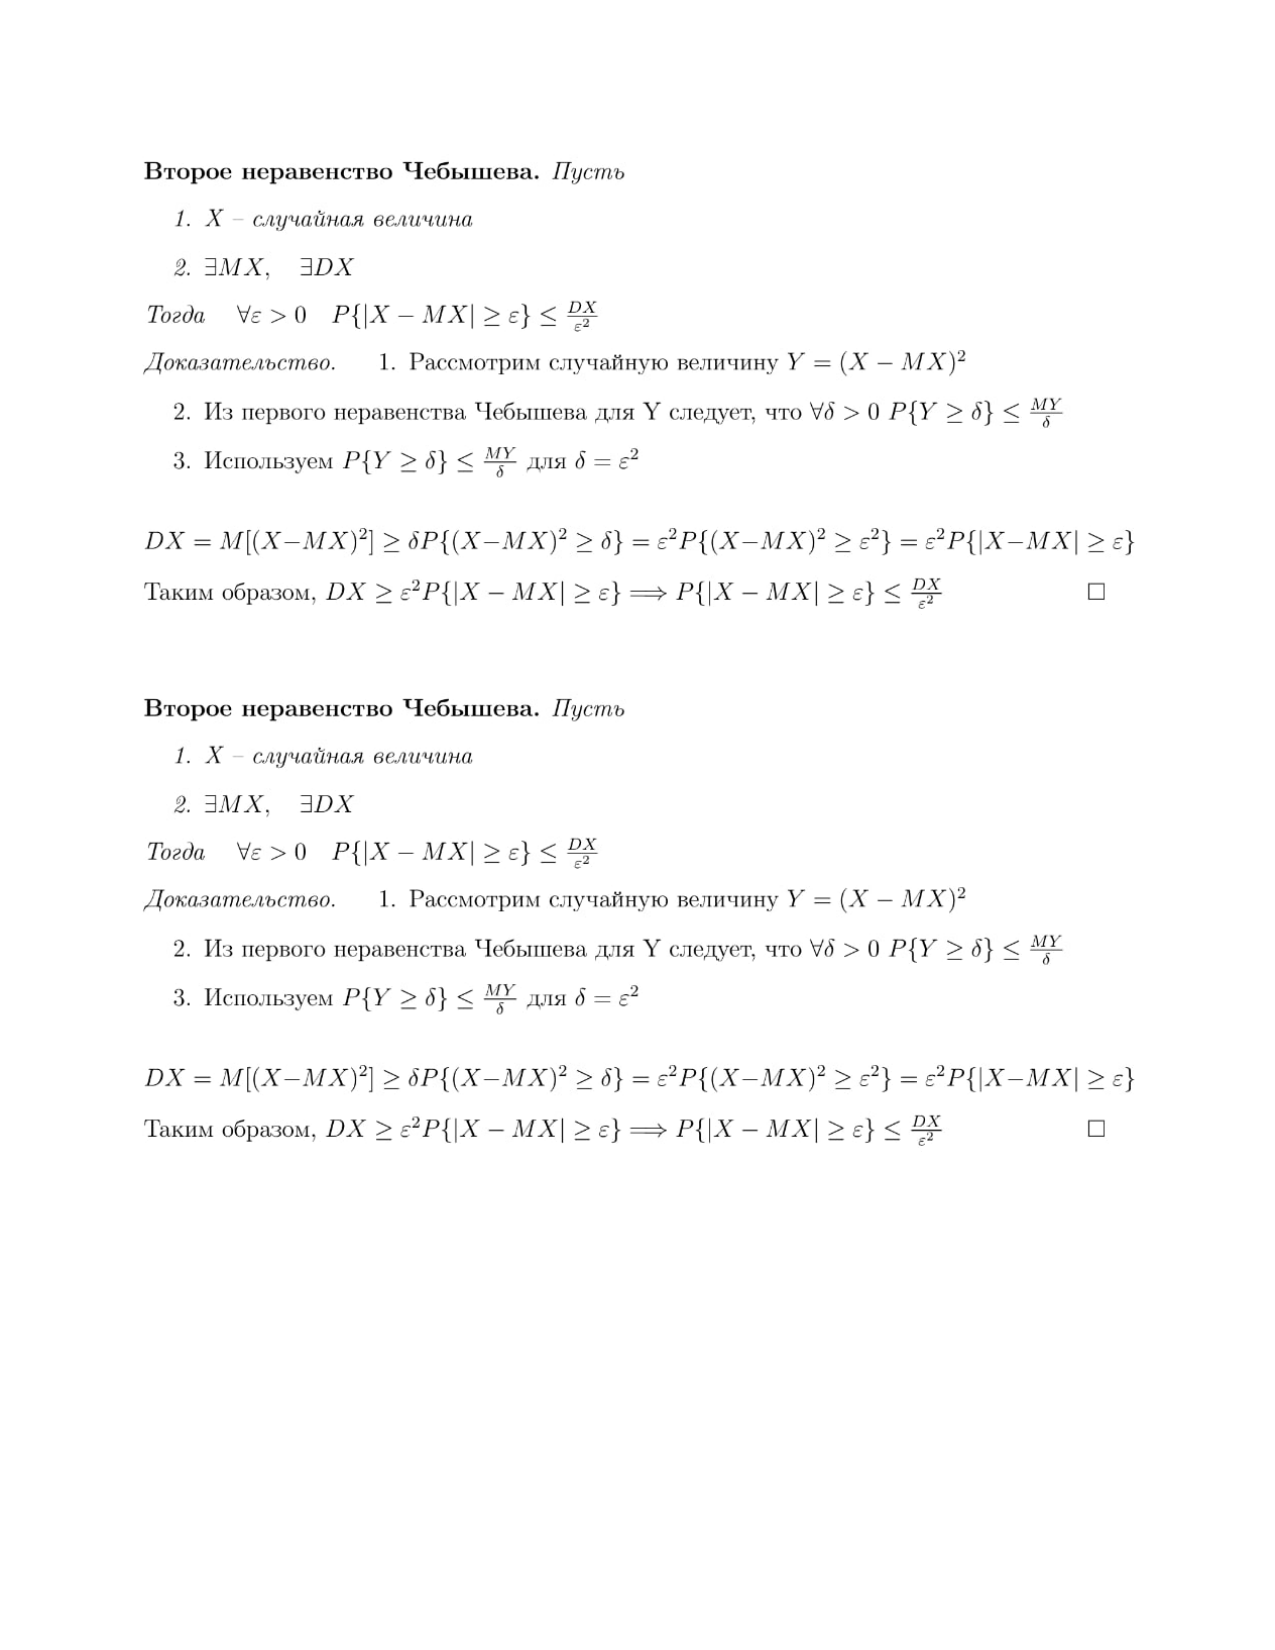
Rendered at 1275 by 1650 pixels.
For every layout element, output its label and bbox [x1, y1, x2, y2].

picture [118, 146, 1157, 626]
picture [118, 683, 1157, 1163]
